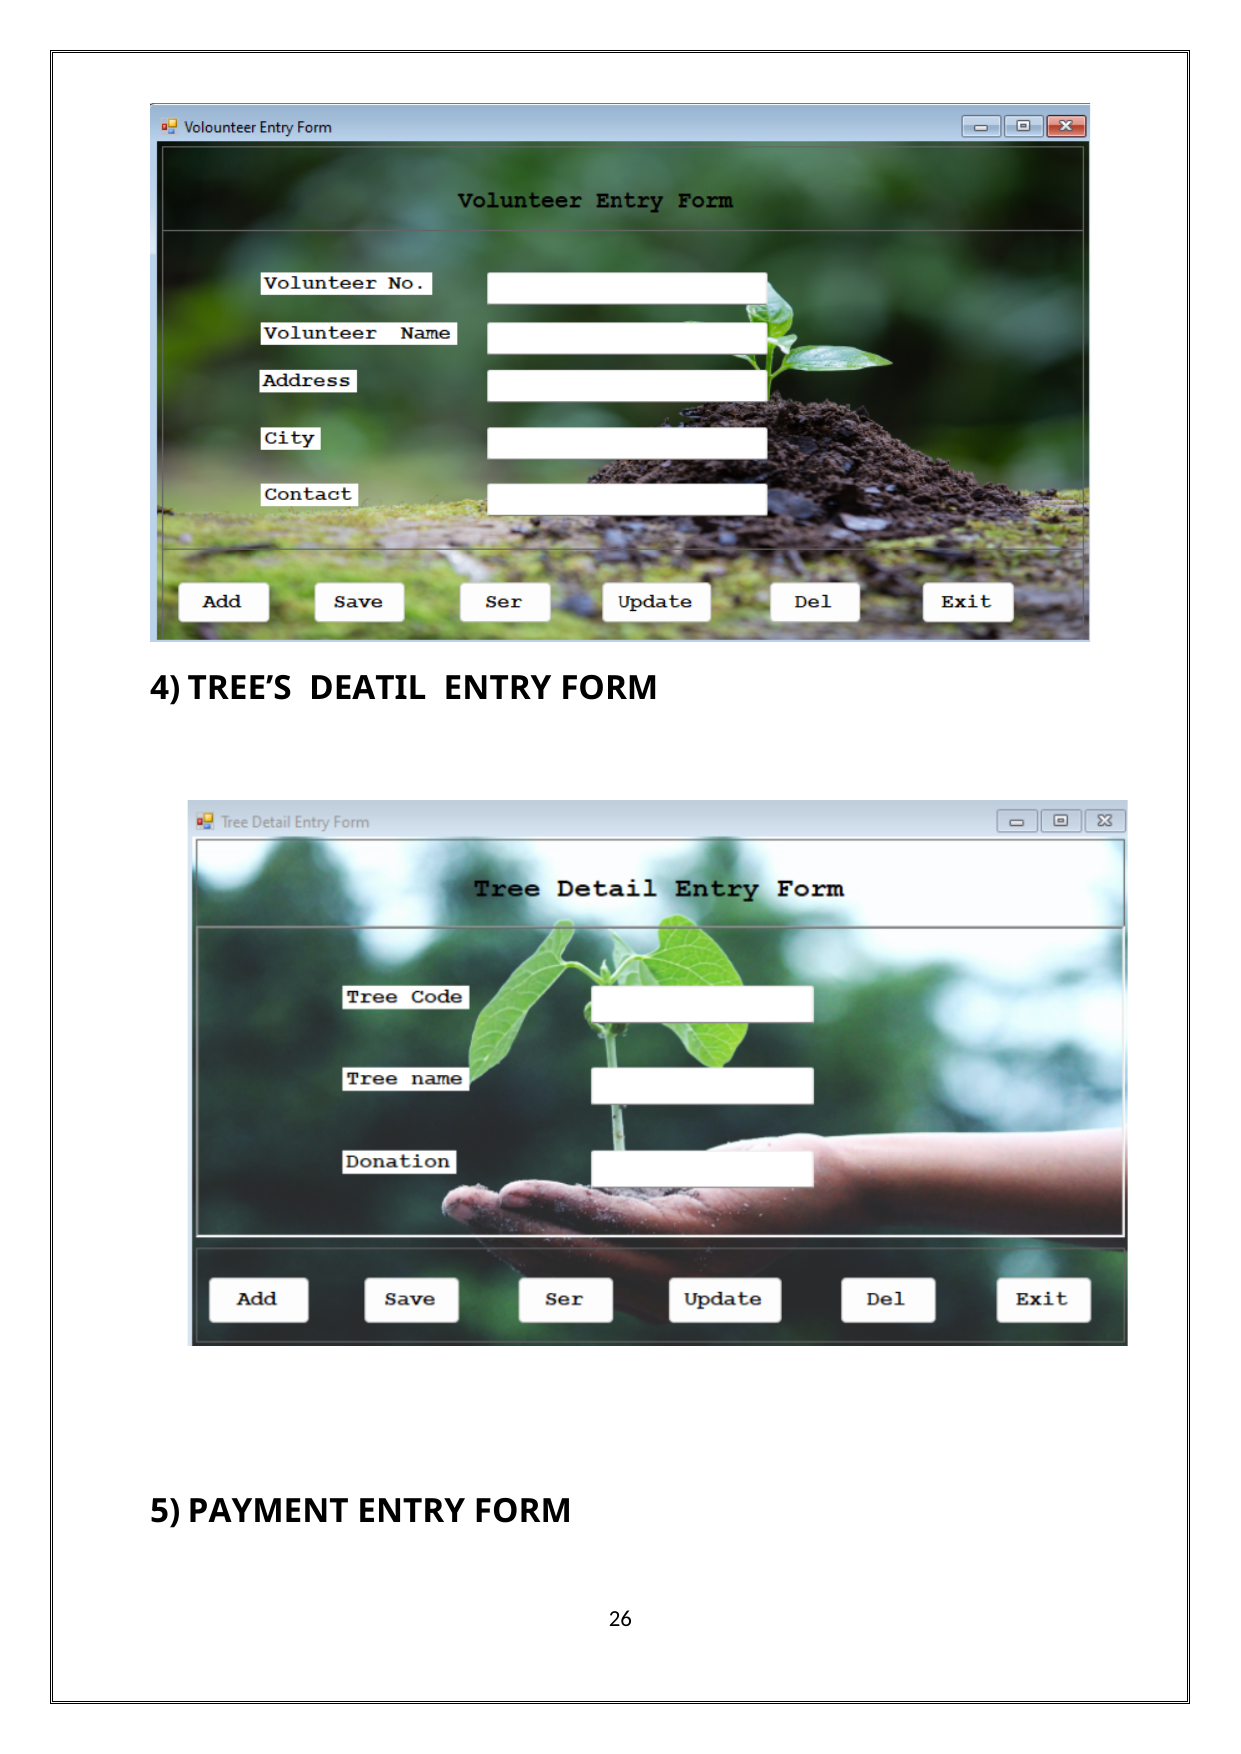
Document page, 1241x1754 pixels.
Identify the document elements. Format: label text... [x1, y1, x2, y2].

list PAYMENT ENTRY FORM [150, 1487, 1090, 1533]
list TREE’S DEATIL ENTRY FORM [150, 664, 1090, 709]
